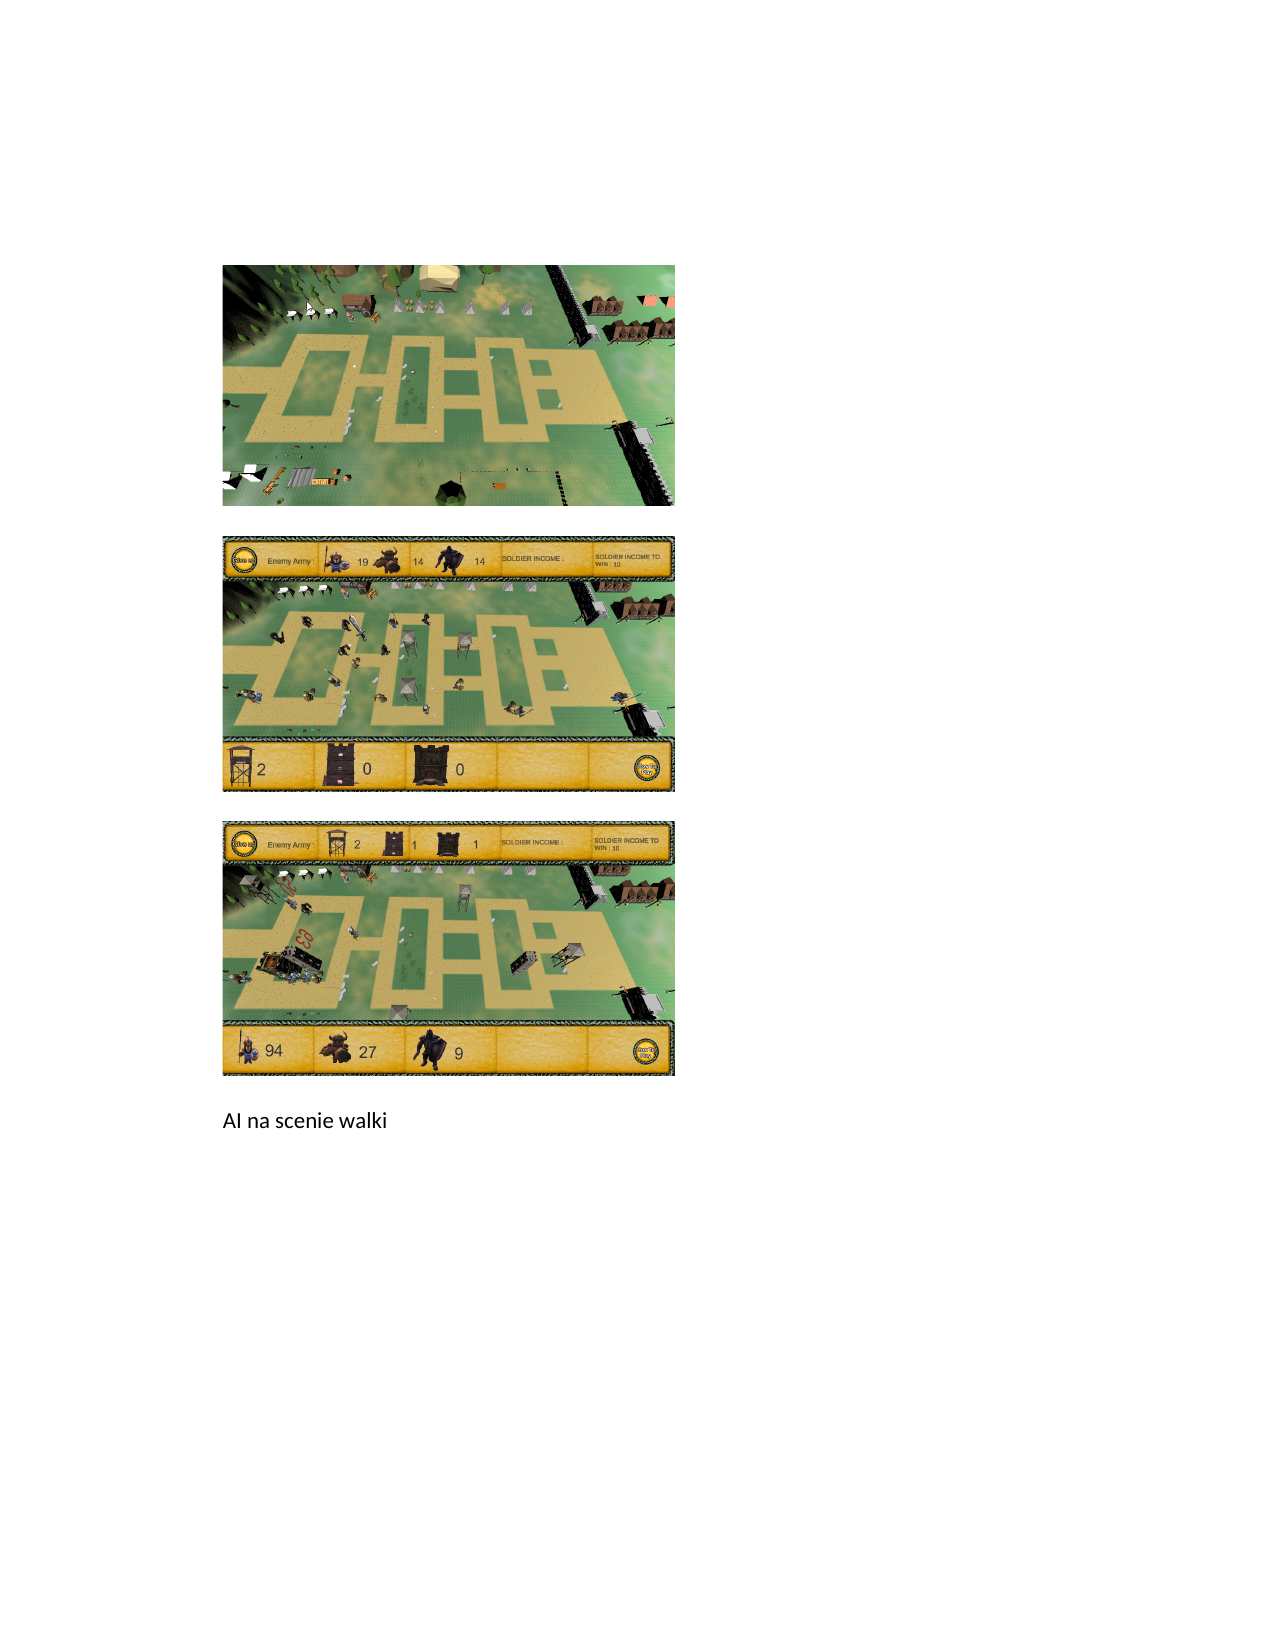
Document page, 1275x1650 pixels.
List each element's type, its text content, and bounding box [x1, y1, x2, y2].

text AI na scenie walki [223, 1106, 600, 1134]
